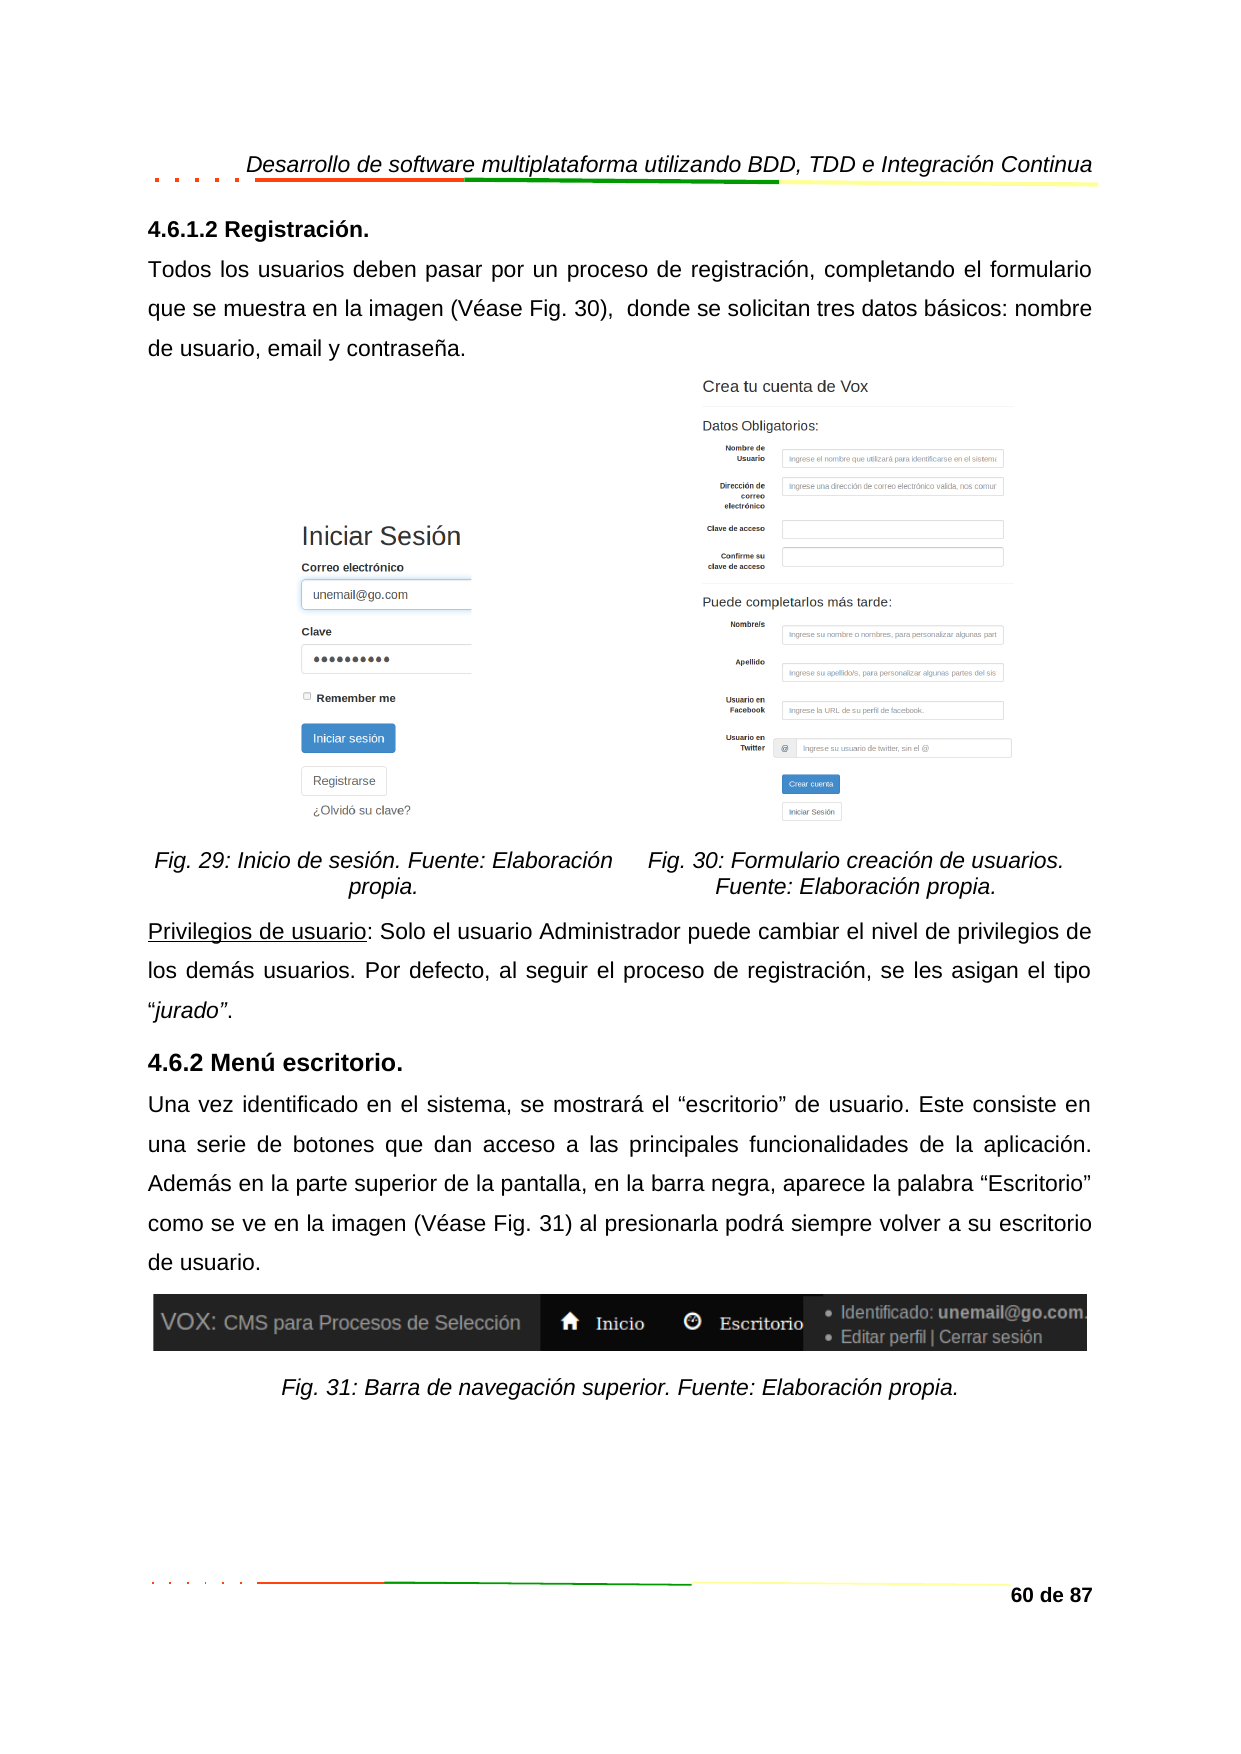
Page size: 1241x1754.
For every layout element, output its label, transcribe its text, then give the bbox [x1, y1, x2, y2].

picture [698, 380, 1014, 823]
picture [295, 522, 472, 823]
text Todos los usuarios deben pasar por un proceso de registración, completando el formulario que se muestra en la imagen (Véase Fig. 30), donde se solicitan tres datos básicos: nombre de usuario, email y contraseña. [148, 256, 1093, 361]
picture [153, 1294, 1087, 1351]
table_header [619, 374, 1093, 829]
text 4.6.2 Menú escritorio. [148, 1048, 1093, 1077]
table_cell Fig. 30: Formulario creación de usuarios. Fuente: Elaboración propia. [619, 829, 1093, 918]
text Privilegios de usuario: Solo el usuario Administrador puede cambiar el nivel de privilegios de los demás usuarios. Por defecto, al seguir el proceso de registración, se les asigan el tipo “jurado”. [148, 918, 1093, 1023]
table_cell Fig. 29: Inicio de sesión. Fuente: Elaboración propia. [148, 829, 619, 918]
text Una vez identificado en el sistema, se mostrará el “escritorio” de usuario. Este consiste en una serie de botones que dan acceso a las principales funcionalidades de la aplicación. Además en la parte superior de la pantalla, en la barra negra, aparece la palabra “Escritorio” como se ve en la imagen (Véase Fig. 31) al presionarla podrá siempre volver a su escritorio de usuario. [148, 1091, 1093, 1275]
table_header [148, 1289, 1093, 1356]
table_cell Fig. 31: Barra de navegación superior. Fuente: Elaboración propia. [148, 1356, 1093, 1419]
text 4.6.1.2 Registración. [148, 216, 1093, 243]
table_header [148, 374, 619, 829]
